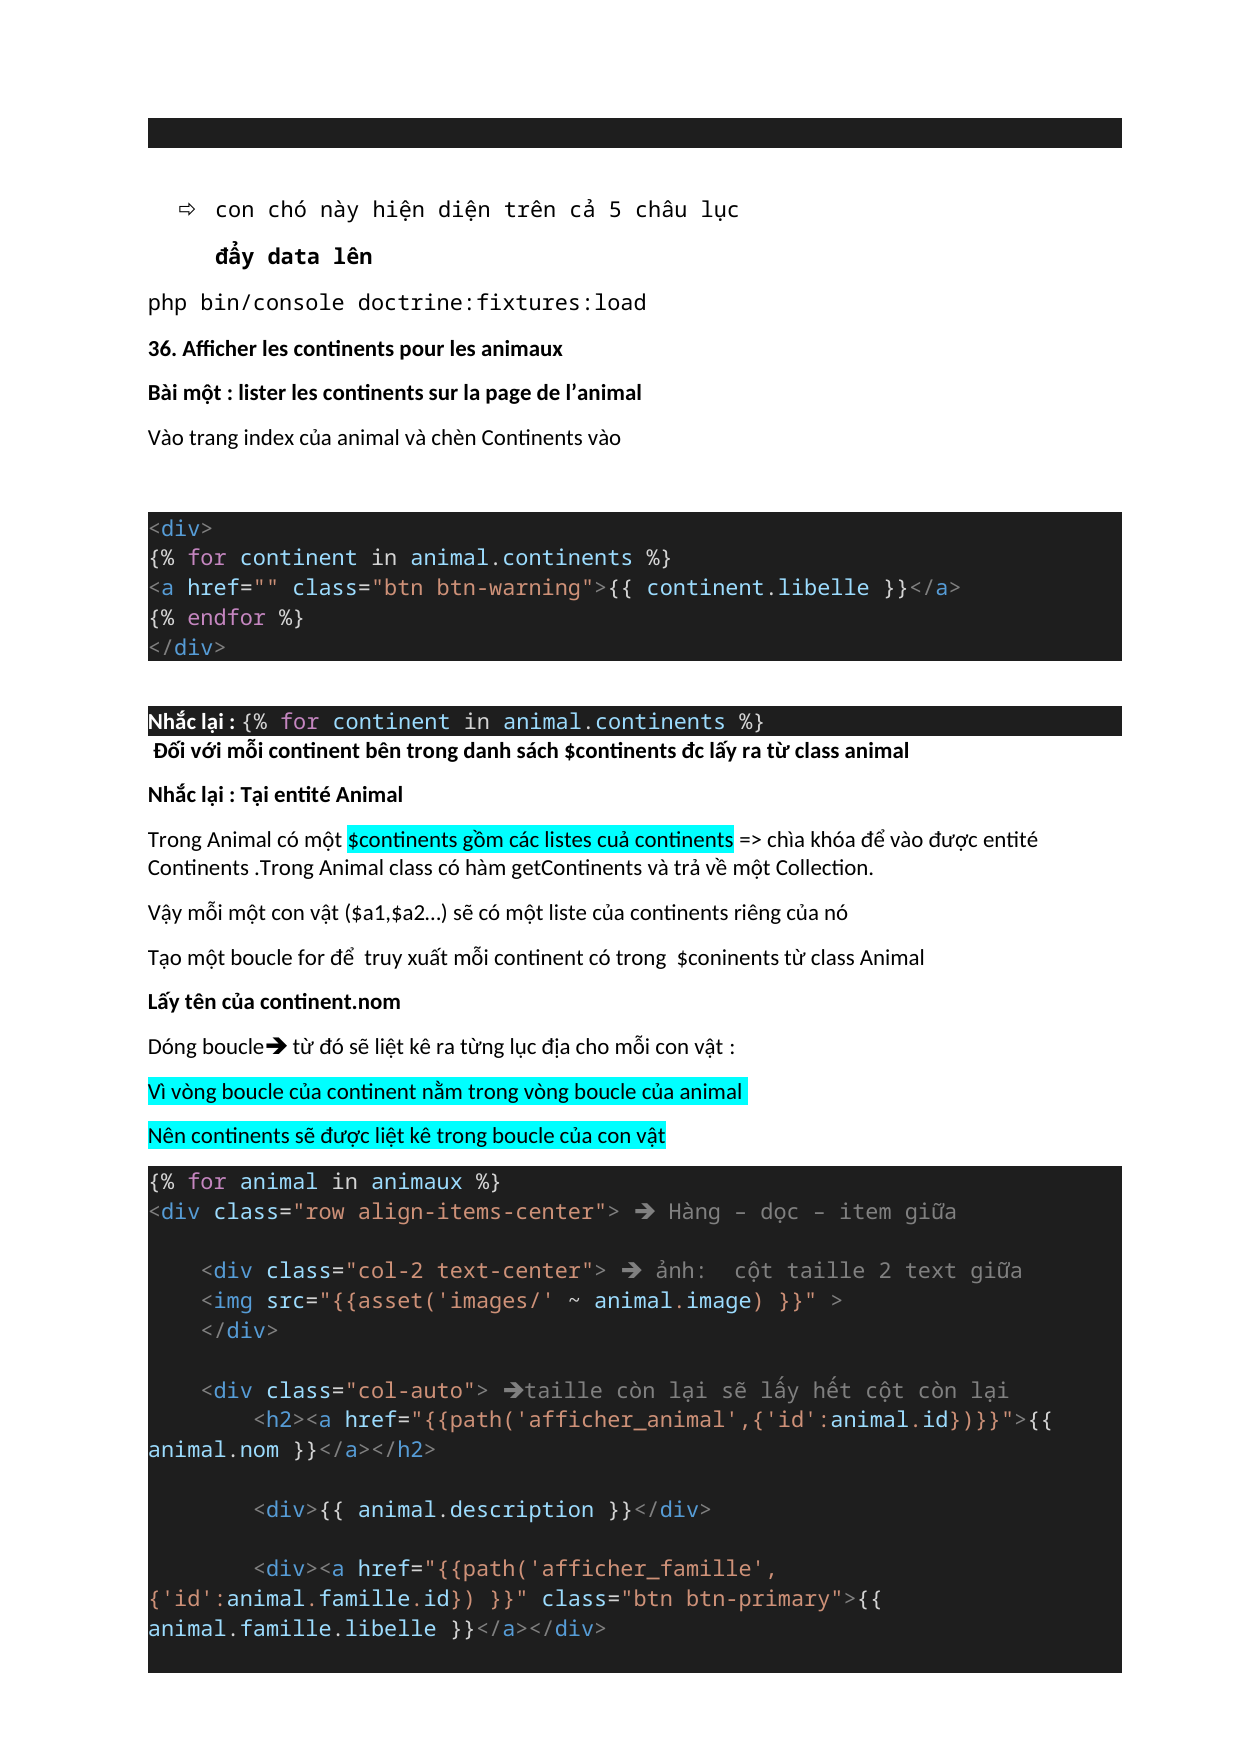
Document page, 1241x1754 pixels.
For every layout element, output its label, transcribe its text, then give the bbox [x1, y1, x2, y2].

text Vậy mỗi một con vật ($a1,$a2…) sẽ có một liste của continents riêng của nó [148, 898, 1122, 926]
text <div class="col-2 text-center">  ảnh: cột taille 2 text giữa [148, 1256, 1122, 1285]
list con chó này hiện diện trên cả 5 châu lục [177, 194, 1122, 224]
text <div class="col-auto"> taille còn lại sẽ lấy hết cột còn lại [148, 1375, 1122, 1404]
text Nhắc lại : {% for continent in animal.continents %} [148, 706, 1122, 736]
text Lấy tên của continent.nom [148, 987, 1122, 1015]
text Vào trang index của animal và chèn Continents vào [148, 423, 1122, 451]
text <a href="" class="btn btn-warning">{{ continent.libelle }}</a> [148, 572, 1122, 602]
text Nhắc lại : Tại entité Animal [148, 781, 1122, 809]
text {% for continent in animal.continents %} [148, 542, 1122, 572]
list đẩy data lên [215, 241, 1122, 271]
text <div>{{ animal.description }}</div> [148, 1494, 1122, 1524]
text <div><a href="{{path('afficher_famille',{'id':animal.famille.id}) }}" class="btn btn-primary">{{ animal.famille.libelle }}</a></div> [148, 1553, 1122, 1643]
text Bài một : lister les continents sur la page de l’animal [148, 378, 1122, 406]
text 36. Afficher les continents pour les animaux [148, 334, 1122, 362]
text php bin/console doctrine:fixtures:load [148, 287, 1122, 317]
text {% endfor %} [148, 602, 1122, 632]
text Dóng boucle từ đó sẽ liệt kê ra từng lục địa cho mỗi con vật : [148, 1032, 1122, 1060]
text <img src="{{asset('images/' ~ animal.image) }}" > [148, 1285, 1122, 1315]
text Tạo một boucle for để truy xuất mỗi continent có trong $coninents từ class Animal [148, 943, 1122, 971]
text <div class="row align-items-center">  Hàng – dọc – item giữa [148, 1196, 1122, 1226]
text <div> [148, 512, 1122, 542]
text Đối với mỗi continent bên trong danh sách $continents đc lấy ra từ class animal [148, 736, 1122, 764]
text Vì vòng boucle của continent nằm trong vòng boucle của animal [148, 1077, 1122, 1105]
text </div> [148, 632, 1122, 661]
text {% for animal in animaux %} [148, 1166, 1122, 1196]
text </div> [148, 1315, 1122, 1345]
text <h2><a href="{{path('afficher_animal',{'id':animal.id})}}">{{ animal.nom }}</a></h2> [148, 1404, 1122, 1464]
text Trong Animal có một $continents gồm các listes cuả continents => chìa khóa để vào được entité Continents .Trong Animal class có hàm getContinents và trả về một Collection. [148, 825, 1122, 881]
text Nên continents sẽ được liệt kê trong boucle của con vật [148, 1121, 1122, 1149]
